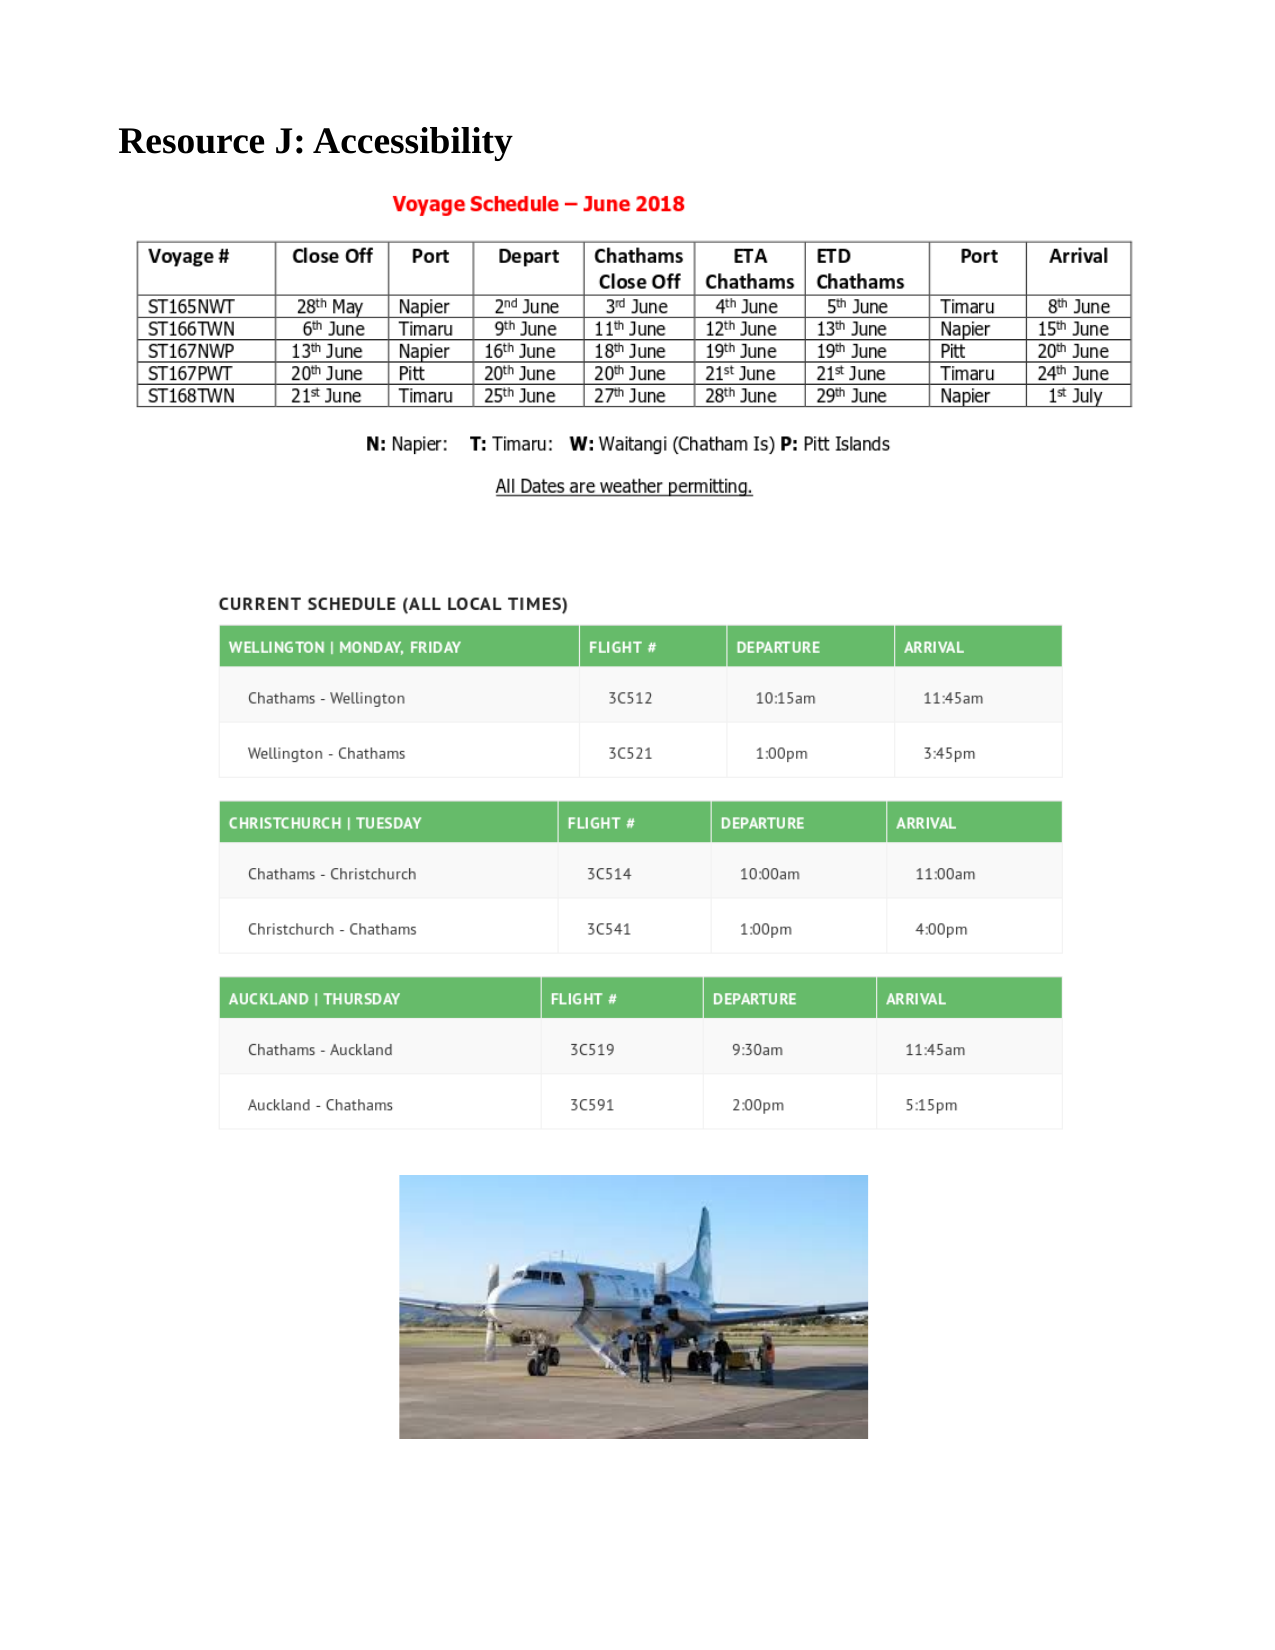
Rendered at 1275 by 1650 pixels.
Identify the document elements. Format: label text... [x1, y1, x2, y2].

picture [203, 584, 1072, 1142]
picture [118, 182, 1157, 514]
text Resource J: Accessibility [118, 118, 1157, 161]
picture [399, 1175, 869, 1439]
